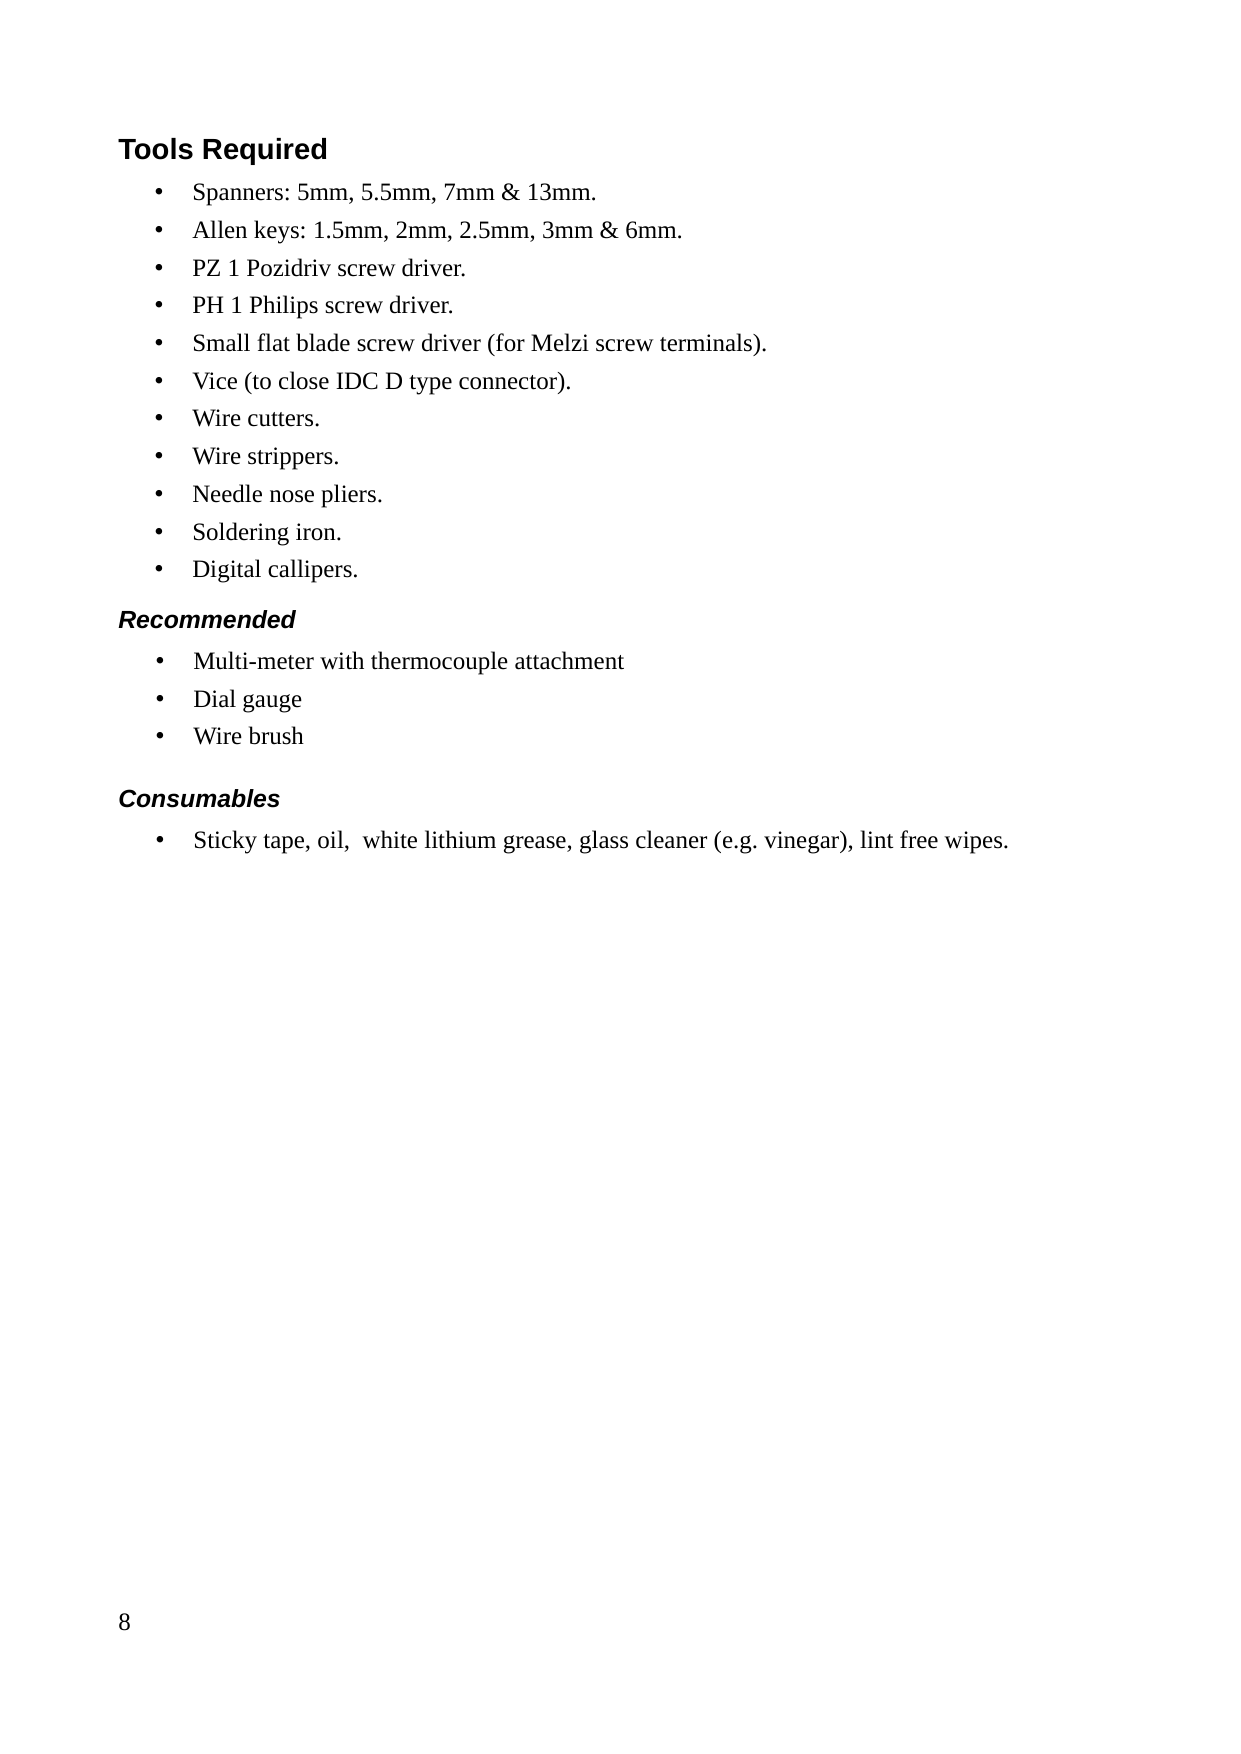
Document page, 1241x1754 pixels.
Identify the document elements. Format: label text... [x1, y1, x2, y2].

list Wire brush [156, 721, 1122, 750]
list Soldering iron. [154, 517, 1122, 545]
list PH 1 Philips screw driver. [154, 290, 1122, 319]
list Needle nose pliers. [154, 479, 1122, 508]
list Wire strippers. [154, 441, 1122, 470]
list Multi-meter with thermocouple attachment [156, 646, 1122, 675]
list Sticky tape, oil, white lithium grease, glass cleaner (e.g. vinegar), lint free wipes. [156, 825, 1122, 854]
subtitle Consumables [118, 784, 1122, 813]
subtitle Tools Required [43, 132, 1122, 165]
subtitle Recommended [118, 606, 1122, 634]
list Dial gauge [156, 684, 1122, 712]
list Small flat blade screw driver (for Melzi screw terminals). [154, 328, 1122, 357]
list PZ 1 Pozidriv screw driver. [154, 253, 1122, 281]
list Allen keys: 1.5mm, 2mm, 2.5mm, 3mm & 6mm. [154, 215, 1122, 244]
list Wire cutters. [154, 403, 1122, 432]
list Spanners: 5mm, 5.5mm, 7mm & 13mm. [154, 177, 1122, 206]
list Digital callipers. [154, 554, 1122, 583]
list Vice (to close IDC D type connector). [154, 366, 1122, 394]
